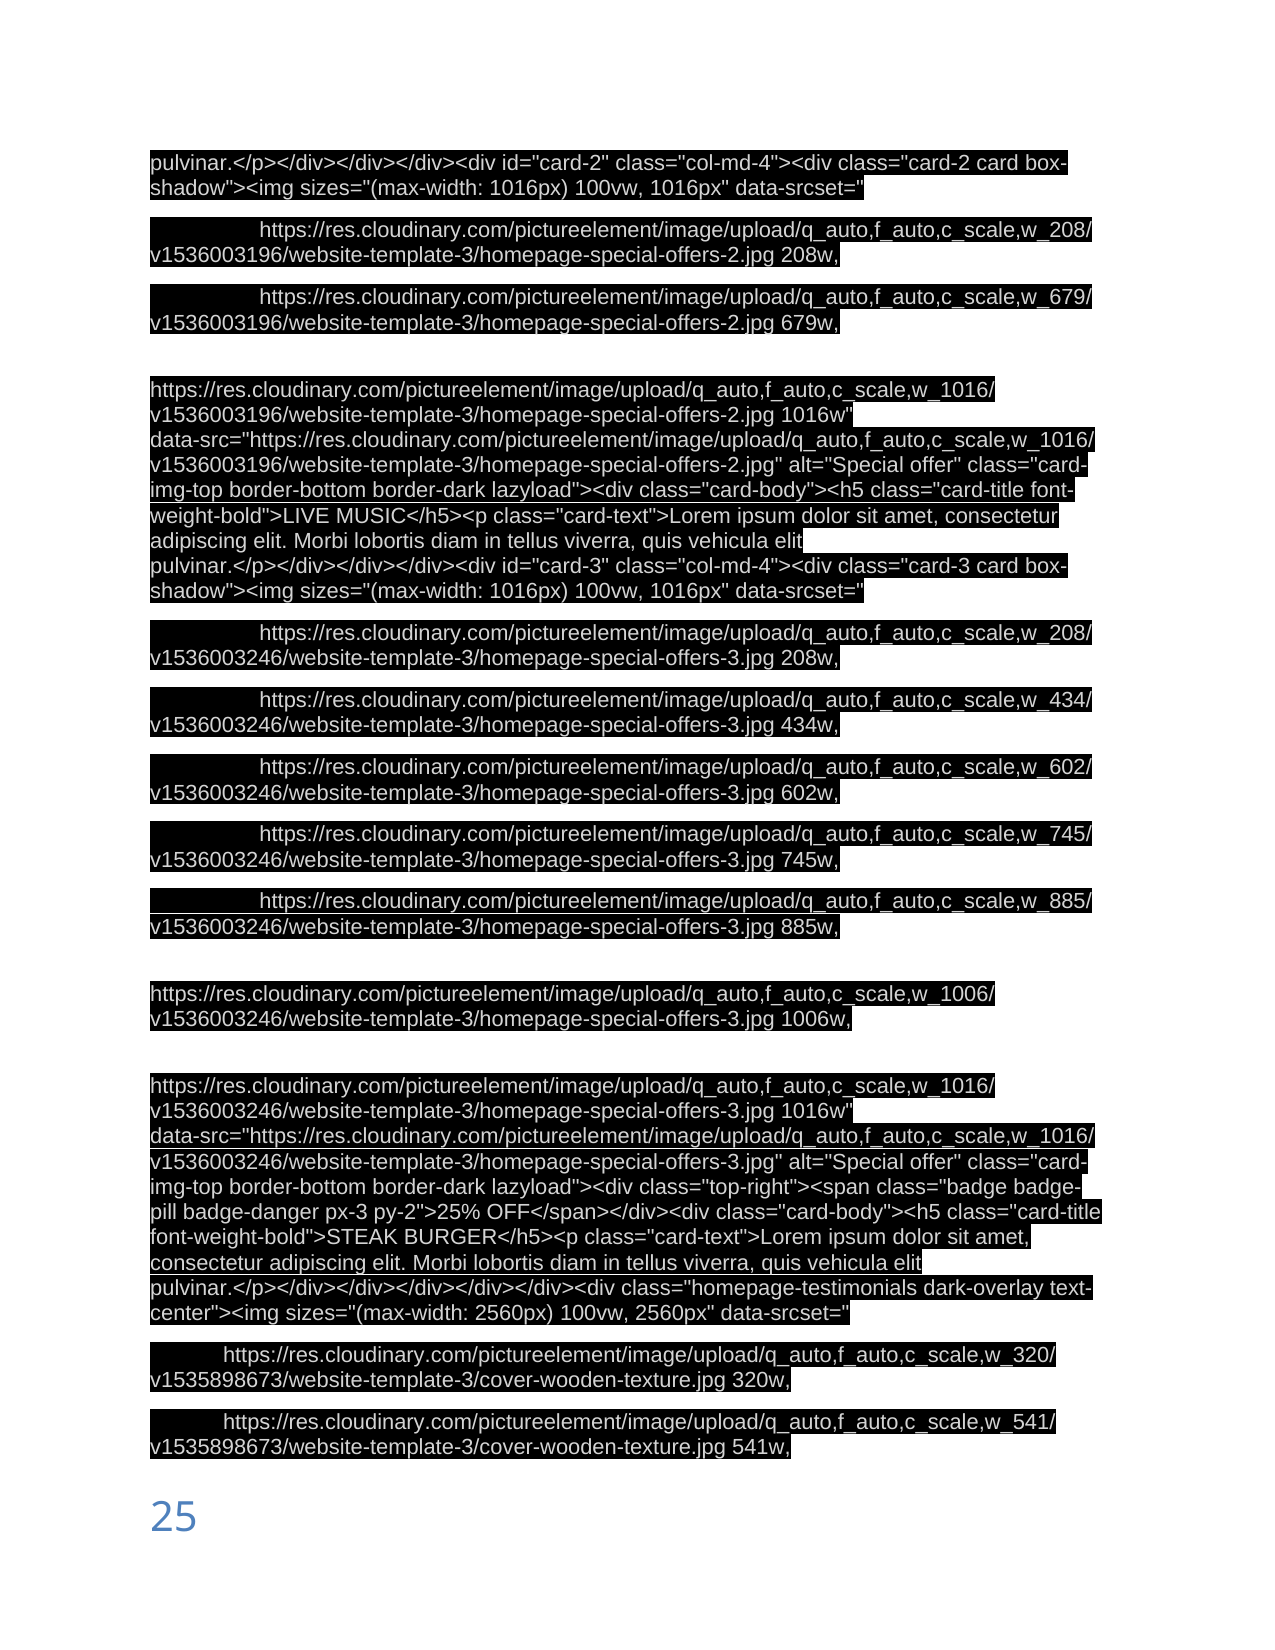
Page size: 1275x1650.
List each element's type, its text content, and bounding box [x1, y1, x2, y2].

text https://res.cloudinary.com/pictureelement/image/upload/q_auto,f_auto,c_scale,w_208/v1536003196/website-template-3/homepage-special-offers-2.jpg 208w, [150, 217, 1109, 267]
text https://res.cloudinary.com/pictureelement/image/upload/q_auto,f_auto,c_scale,w_541/v1535898673/website-template-3/cover-wooden-texture.jpg 541w, [150, 1409, 1109, 1459]
text https://res.cloudinary.com/pictureelement/image/upload/q_auto,f_auto,c_scale,w_1016/v1536003246/website-template-3/homepage-special-offers-3.jpg 1016w" data-src="https://res.cloudinary.com/pictureelement/image/upload/q_auto,f_auto,c_scale,w_1016/v1536003246/website-template-3/homepage-special-offers-3.jpg" alt="Special offer" class="card-img-top border-bottom border-dark lazyload"><div class="top-right"><span class="badge badge-pill badge-danger px-3 py-2">25% OFF</span></div><div class="card-body"><h5 class="card-title font-weight-bold">STEAK BURGER</h5><p class="card-text">Lorem ipsum dolor sit amet, consectetur adipiscing elit. Morbi lobortis diam in tellus viverra, quis vehicula elit pulvinar.</p></div></div></div></div></div><div class="homepage-testimonials dark-overlay text-center"><img sizes="(max-width: 2560px) 100vw, 2560px" data-srcset=" [150, 1048, 1109, 1325]
text https://res.cloudinary.com/pictureelement/image/upload/q_auto,f_auto,c_scale,w_602/v1536003246/website-template-3/homepage-special-offers-3.jpg 602w, [150, 754, 1109, 804]
text https://res.cloudinary.com/pictureelement/image/upload/q_auto,f_auto,c_scale,w_320/v1535898673/website-template-3/cover-wooden-texture.jpg 320w, [150, 1342, 1109, 1392]
text pulvinar.</p></div></div></div><div id="card-2" class="col-md-4"><div class="card-2 card box-shadow"><img sizes="(max-width: 1016px) 100vw, 1016px" data-srcset=" [150, 150, 1109, 200]
text https://res.cloudinary.com/pictureelement/image/upload/q_auto,f_auto,c_scale,w_208/v1536003246/website-template-3/homepage-special-offers-3.jpg 208w, [150, 620, 1109, 670]
text https://res.cloudinary.com/pictureelement/image/upload/q_auto,f_auto,c_scale,w_885/v1536003246/website-template-3/homepage-special-offers-3.jpg 885w, [150, 888, 1109, 939]
text https://res.cloudinary.com/pictureelement/image/upload/q_auto,f_auto,c_scale,w_745/v1536003246/website-template-3/homepage-special-offers-3.jpg 745w, [150, 821, 1109, 872]
text https://res.cloudinary.com/pictureelement/image/upload/q_auto,f_auto,c_scale,w_1006/v1536003246/website-template-3/homepage-special-offers-3.jpg 1006w, [150, 955, 1109, 1031]
text https://res.cloudinary.com/pictureelement/image/upload/q_auto,f_auto,c_scale,w_434/v1536003246/website-template-3/homepage-special-offers-3.jpg 434w, [150, 687, 1109, 737]
text https://res.cloudinary.com/pictureelement/image/upload/q_auto,f_auto,c_scale,w_1016/v1536003196/website-template-3/homepage-special-offers-2.jpg 1016w" data-src="https://res.cloudinary.com/pictureelement/image/upload/q_auto,f_auto,c_scale,w_1016/v1536003196/website-template-3/homepage-special-offers-2.jpg" alt="Special offer" class="card-img-top border-bottom border-dark lazyload"><div class="card-body"><h5 class="card-title font-weight-bold">LIVE MUSIC</h5><p class="card-text">Lorem ipsum dolor sit amet, consectetur adipiscing elit. Morbi lobortis diam in tellus viverra, quis vehicula elit pulvinar.</p></div></div></div><div id="card-3" class="col-md-4"><div class="card-3 card box-shadow"><img sizes="(max-width: 1016px) 100vw, 1016px" data-srcset=" [150, 351, 1109, 603]
text https://res.cloudinary.com/pictureelement/image/upload/q_auto,f_auto,c_scale,w_679/v1536003196/website-template-3/homepage-special-offers-2.jpg 679w, [150, 284, 1109, 334]
